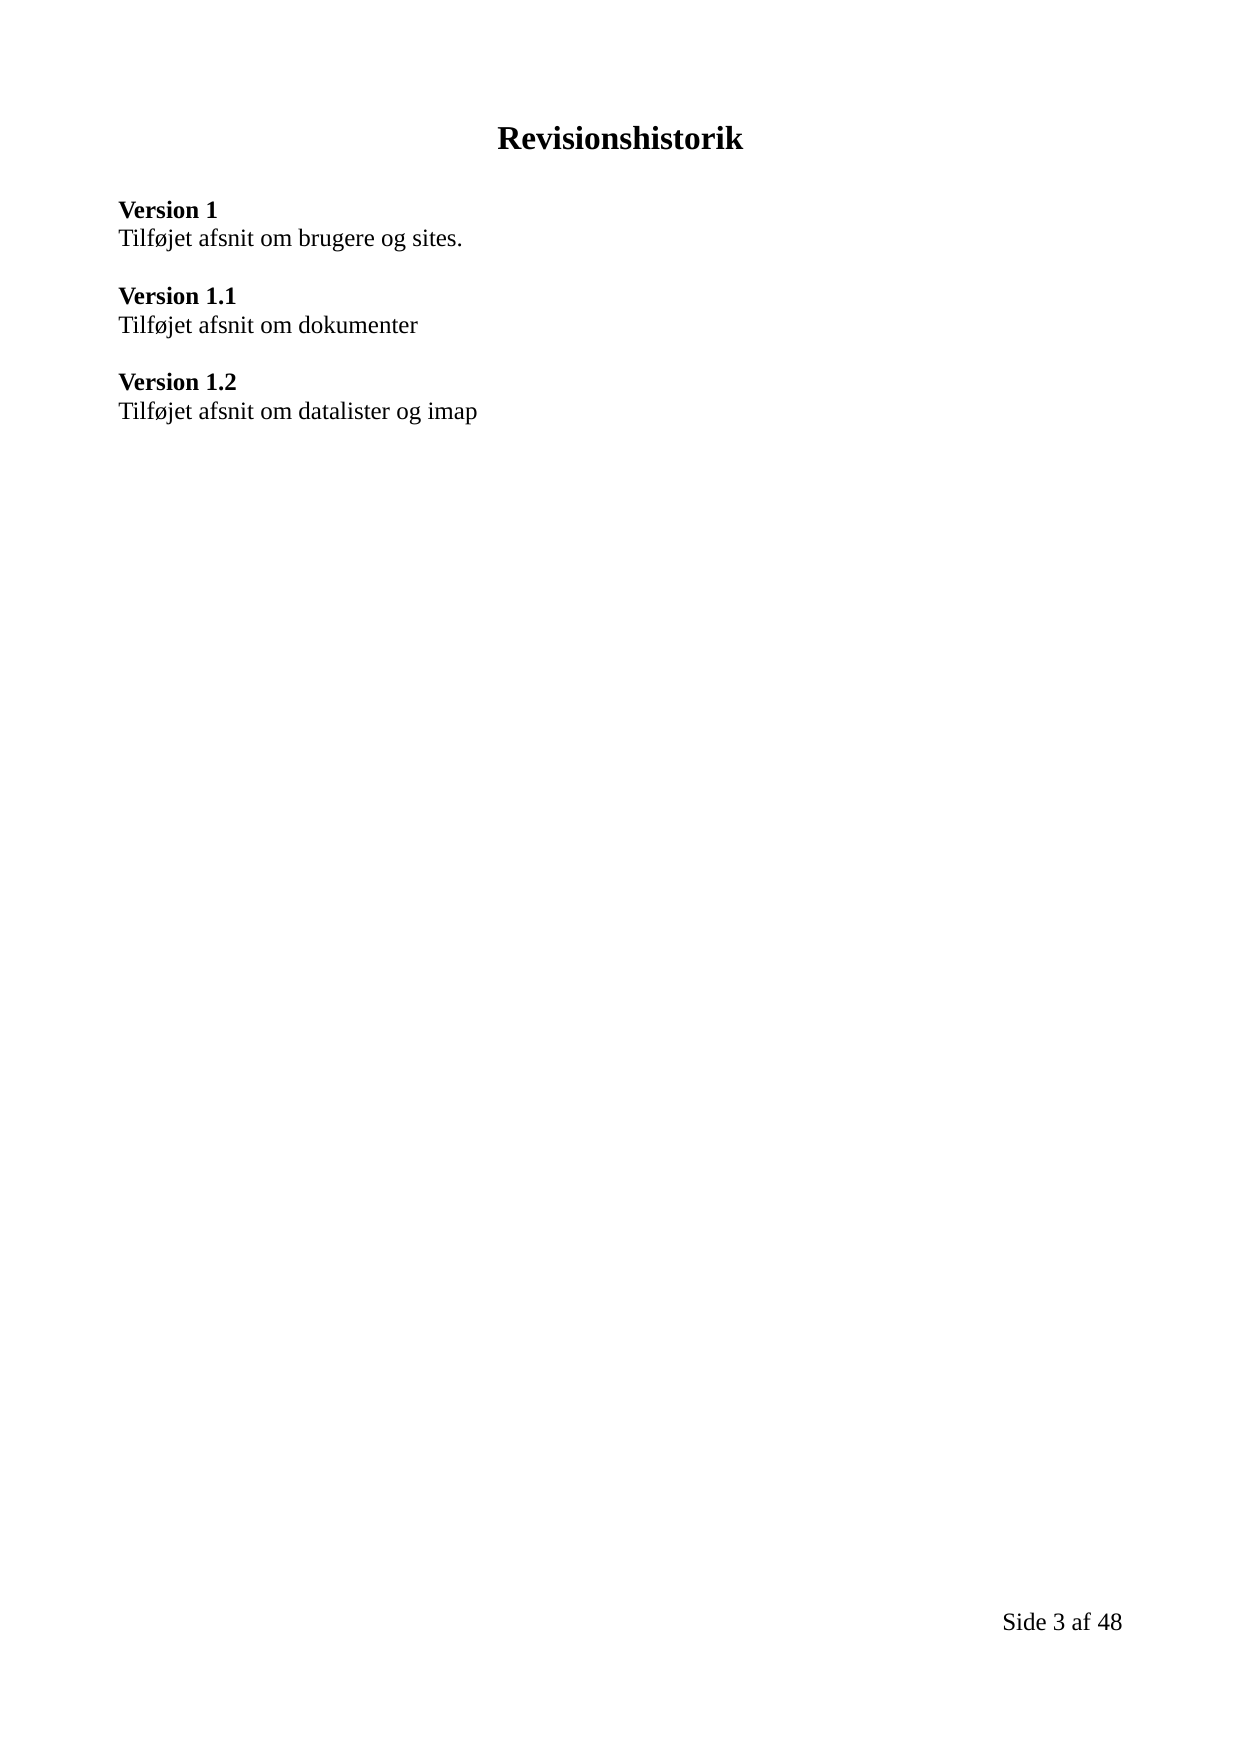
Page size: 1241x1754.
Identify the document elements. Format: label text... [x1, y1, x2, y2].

text Tilføjet afsnit om dokumenter [118, 310, 1122, 338]
subtitle Revisionshistorik [118, 118, 1122, 156]
text Tilføjet afsnit om datalister og imap [118, 396, 1122, 425]
text Tilføjet afsnit om brugere og sites. [118, 223, 1122, 252]
text Version 1.2 [118, 367, 1122, 396]
text Version 1 [118, 195, 1122, 223]
text Version 1.1 [118, 281, 1122, 310]
